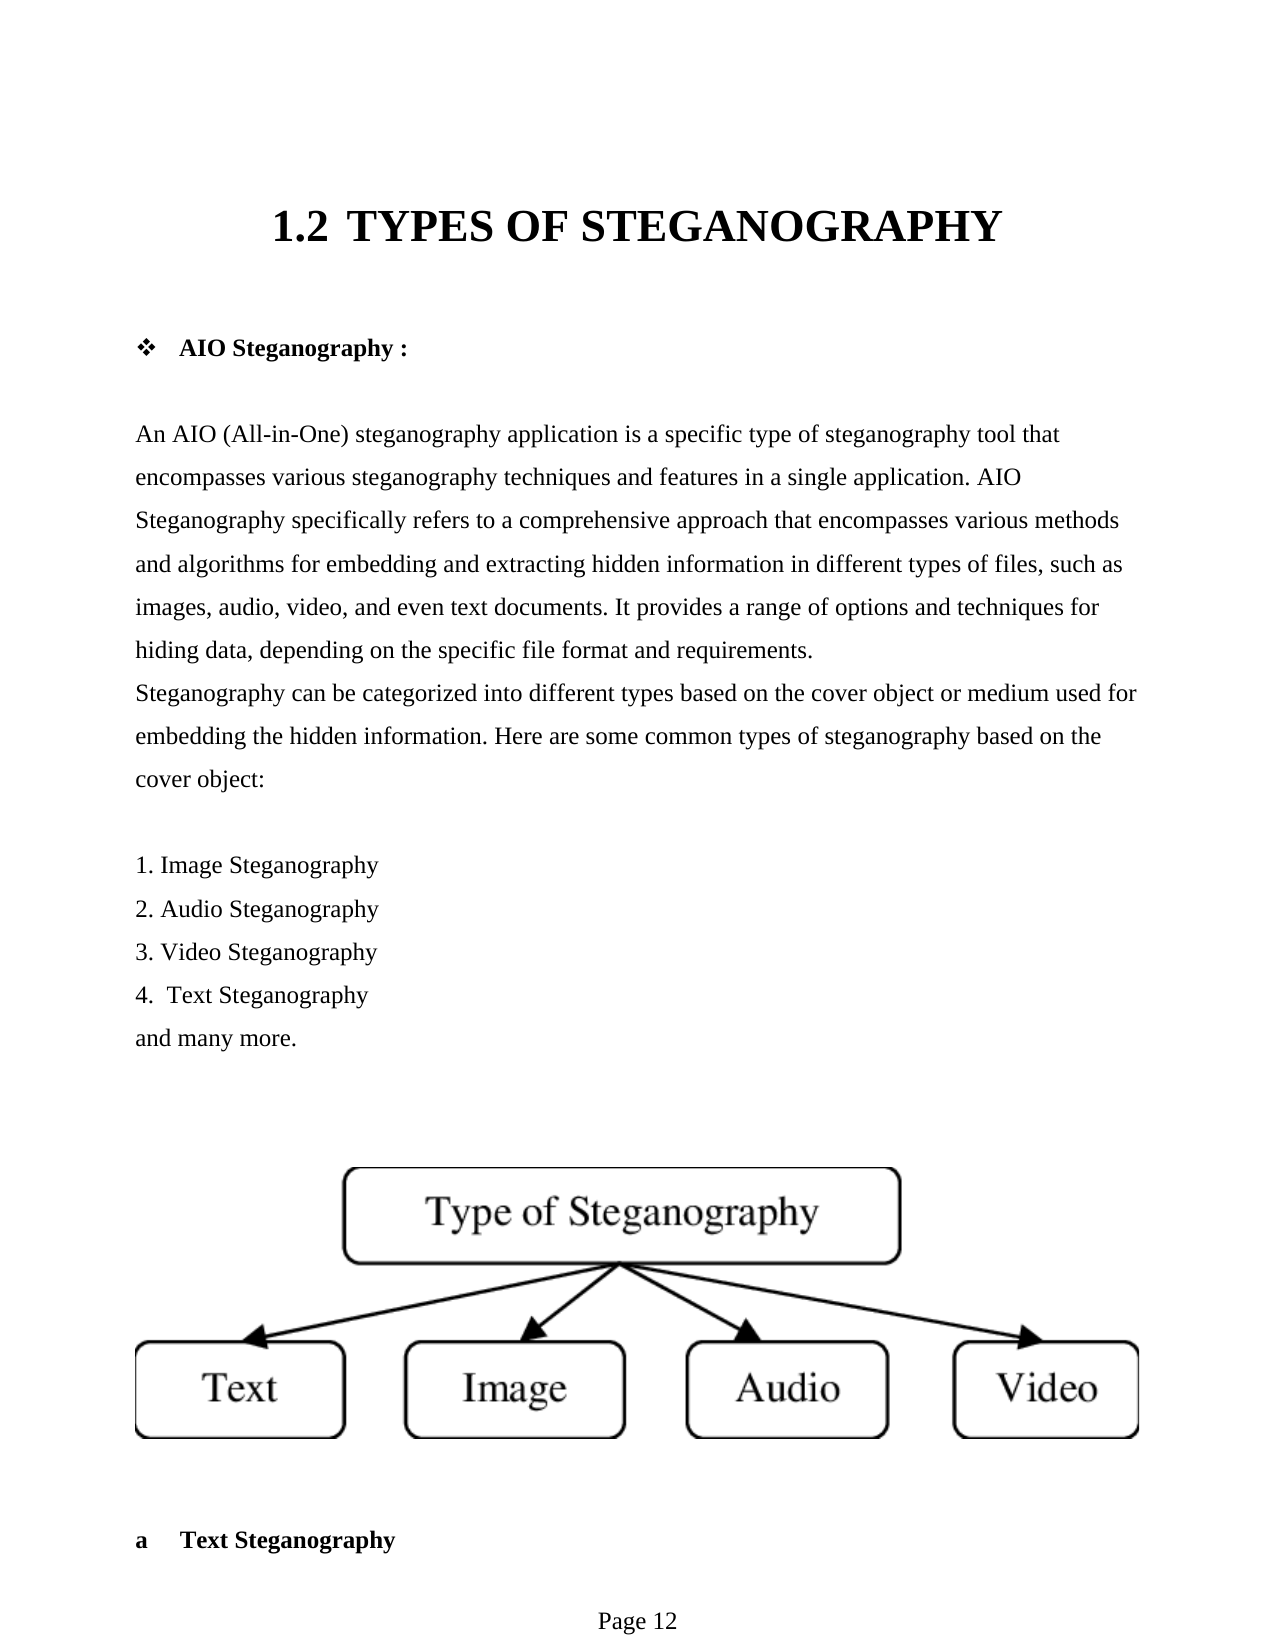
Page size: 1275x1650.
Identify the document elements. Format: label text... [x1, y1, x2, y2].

picture [135, 1167, 1140, 1439]
list An AIO (All-in-One) steganography application is a specific type of steganography tool that encompasses various steganography techniques and features in a single application. AIO Steganography specifically refers to a comprehensive approach that encompasses various methods and algorithms for embedding and extracting hidden information in different types of files, such as images, audio, video, and even text documents. It provides a range of options and techniques for hiding data, depending on the specific file format and requirements. [135, 419, 1140, 664]
list 3. Video Steganography [135, 937, 1140, 966]
list Text Steganography [135, 1525, 1140, 1554]
list Steganography can be categorized into different types based on the cover object or medium used for embedding the hidden information. Here are some common types of steganography based on the cover object: [135, 678, 1140, 793]
list 4. Text Steganography [135, 980, 1140, 1009]
list 2. Audio Steganography [135, 894, 1140, 922]
list 1. Image Steganography [135, 851, 1140, 879]
list TYPES OF STEGANOGRAPHY [135, 198, 1140, 251]
list and many more. [135, 1023, 1140, 1052]
list AIO Steganography : [135, 333, 1140, 362]
